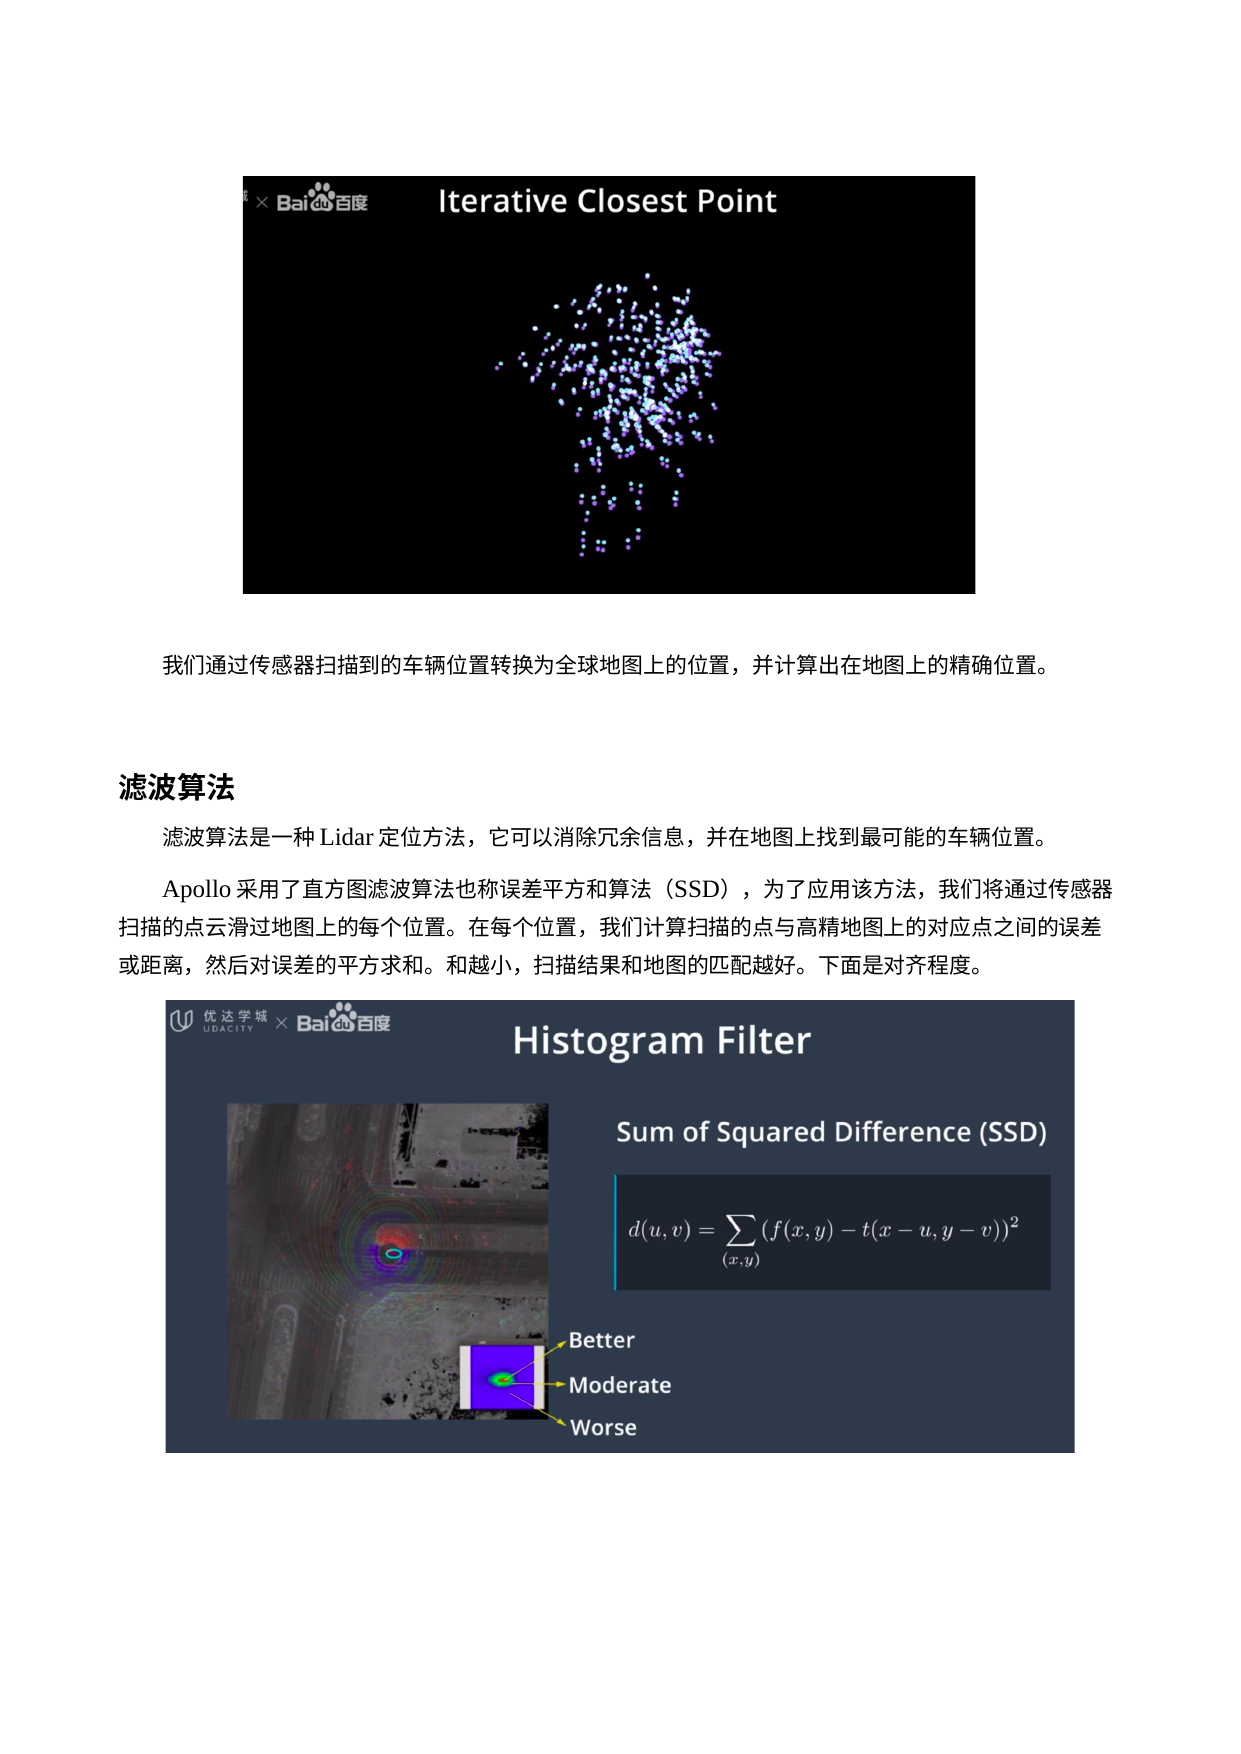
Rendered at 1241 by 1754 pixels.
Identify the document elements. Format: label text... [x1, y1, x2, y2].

subtitle 滤波算法 [118, 765, 1122, 807]
text 滤波算法是一种Lidar定位方法，它可以消除冗余信息，并在地图上找到最可能的车辆位置。 [118, 820, 1122, 851]
text Apollo采用了直方图滤波算法也称误差平方和算法（SSD），为了应用该方法，我们将通过传感器扫描的点云滑过地图上的每个位置。在每个位置，我们计算扫描的点与高精地图上的对应点之间的误差或距离，然后对误差的平方求和。和越小，扫描结果和地图的匹配越好。下面是对齐程度。 [118, 872, 1122, 980]
picture [242, 176, 976, 594]
picture [165, 1000, 1075, 1453]
text 我们通过传感器扫描到的车辆位置转换为全球地图上的位置，并计算出在地图上的精确位置。 [118, 648, 1122, 680]
